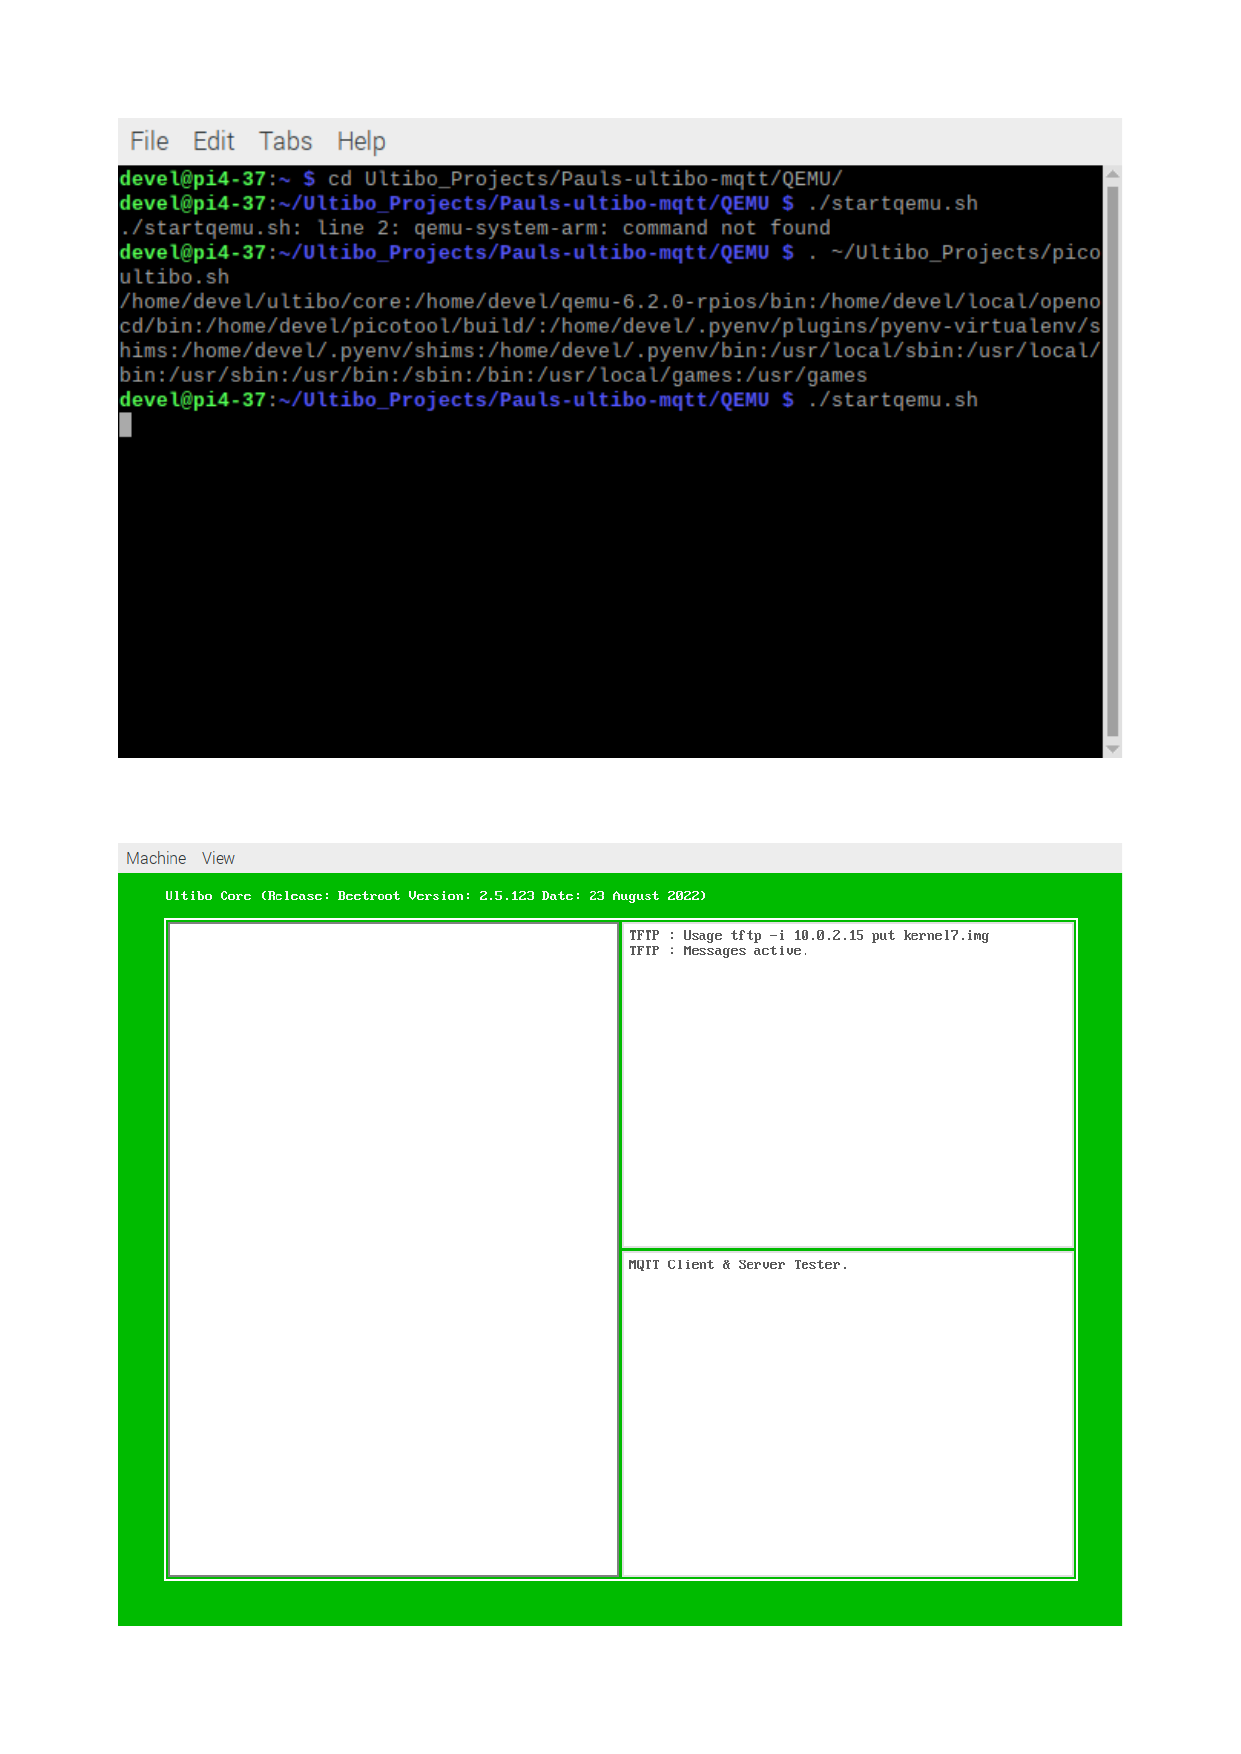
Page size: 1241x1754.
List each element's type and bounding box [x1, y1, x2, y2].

picture [118, 118, 1123, 758]
picture [118, 843, 1123, 1626]
